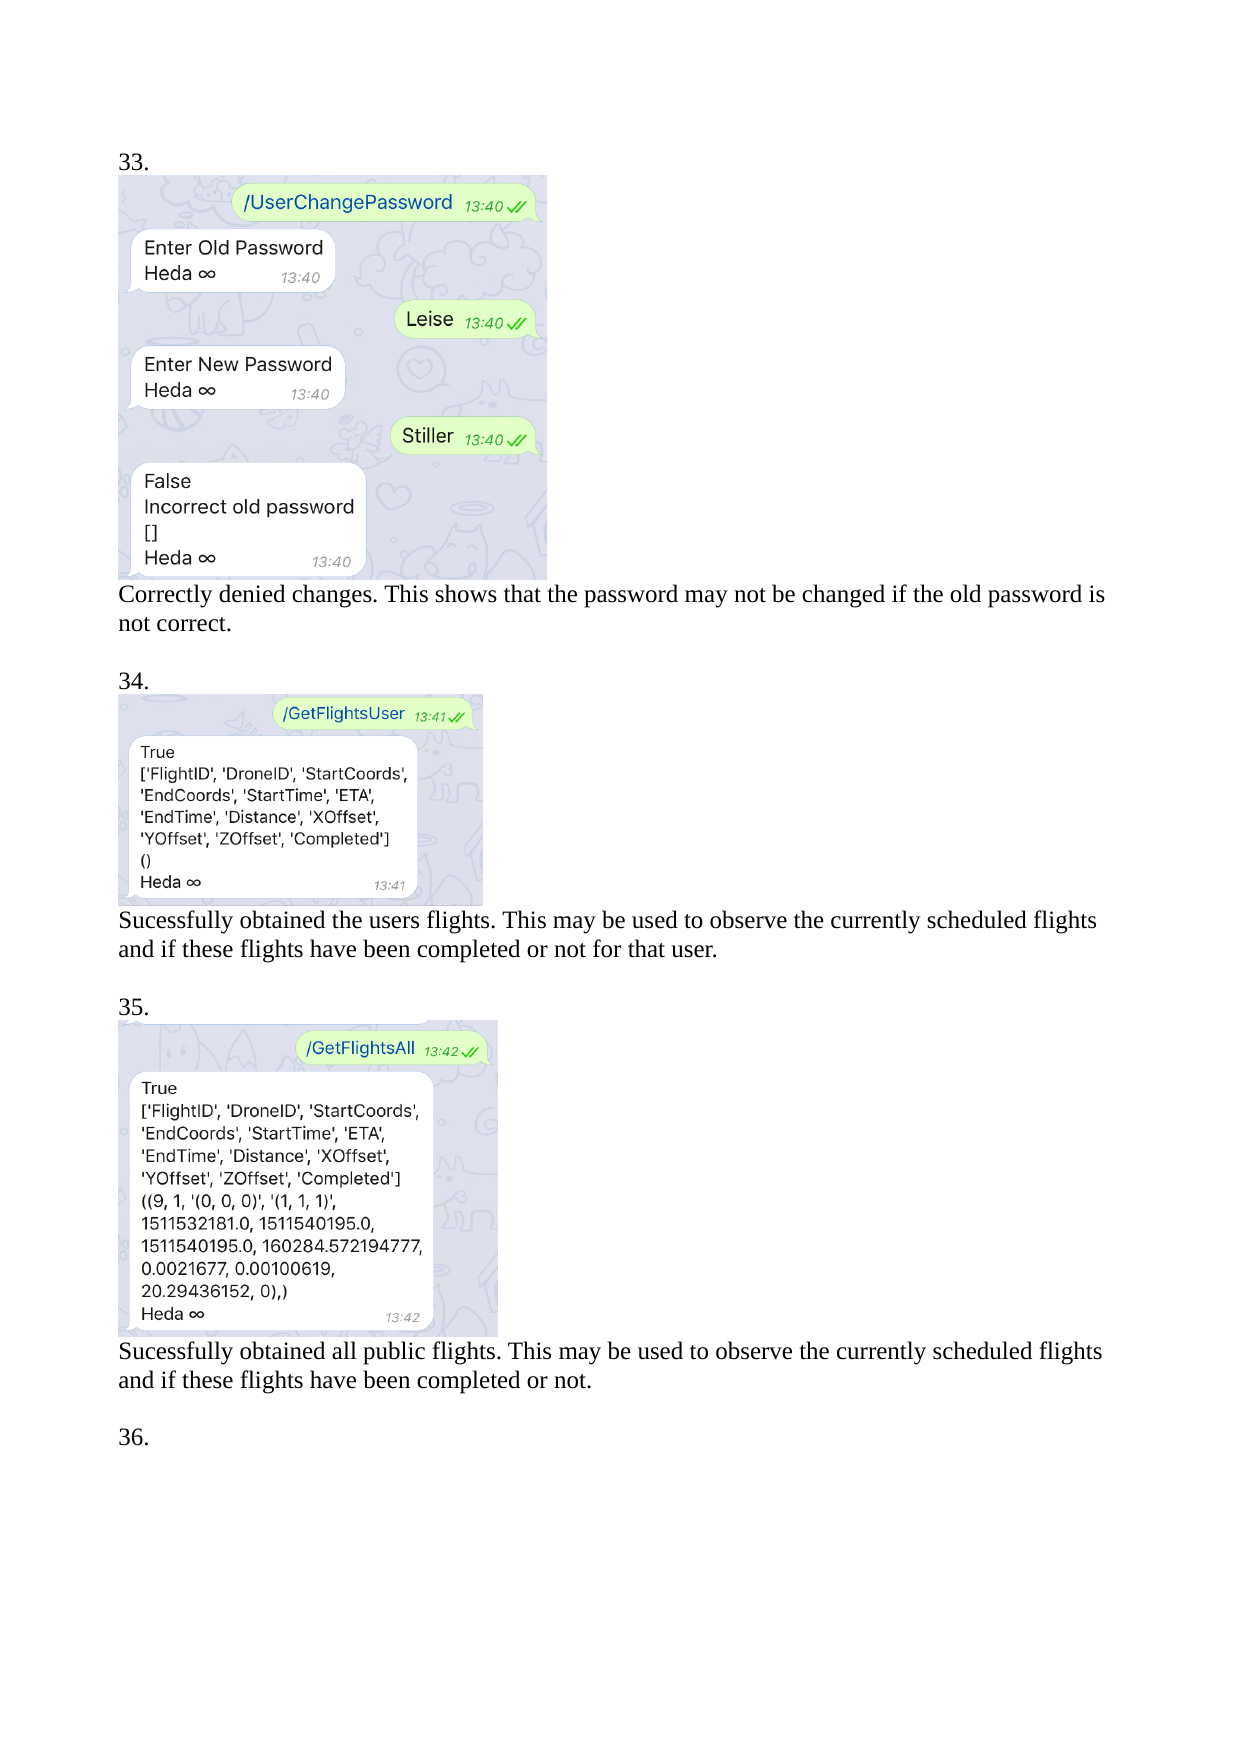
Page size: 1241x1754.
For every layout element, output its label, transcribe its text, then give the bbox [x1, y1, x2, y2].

picture [118, 175, 548, 580]
picture [118, 694, 480, 906]
text 33. [118, 147, 1122, 176]
text 34. [118, 666, 1122, 694]
picture [118, 1020, 496, 1337]
text 36. [118, 1422, 1122, 1451]
text Sucessfully obtained the users flights. This may be used to observe the currently scheduled flights and if these flights have been completed or not for that user. [118, 694, 1122, 963]
text 35. [118, 992, 1122, 1021]
text Correctly denied changes. This shows that the password may not be changed if the old password is not correct. [118, 176, 1122, 637]
text Sucessfully obtained all public flights. This may be used to observe the currently scheduled flights and if these flights have been completed or not. [118, 1021, 1122, 1394]
